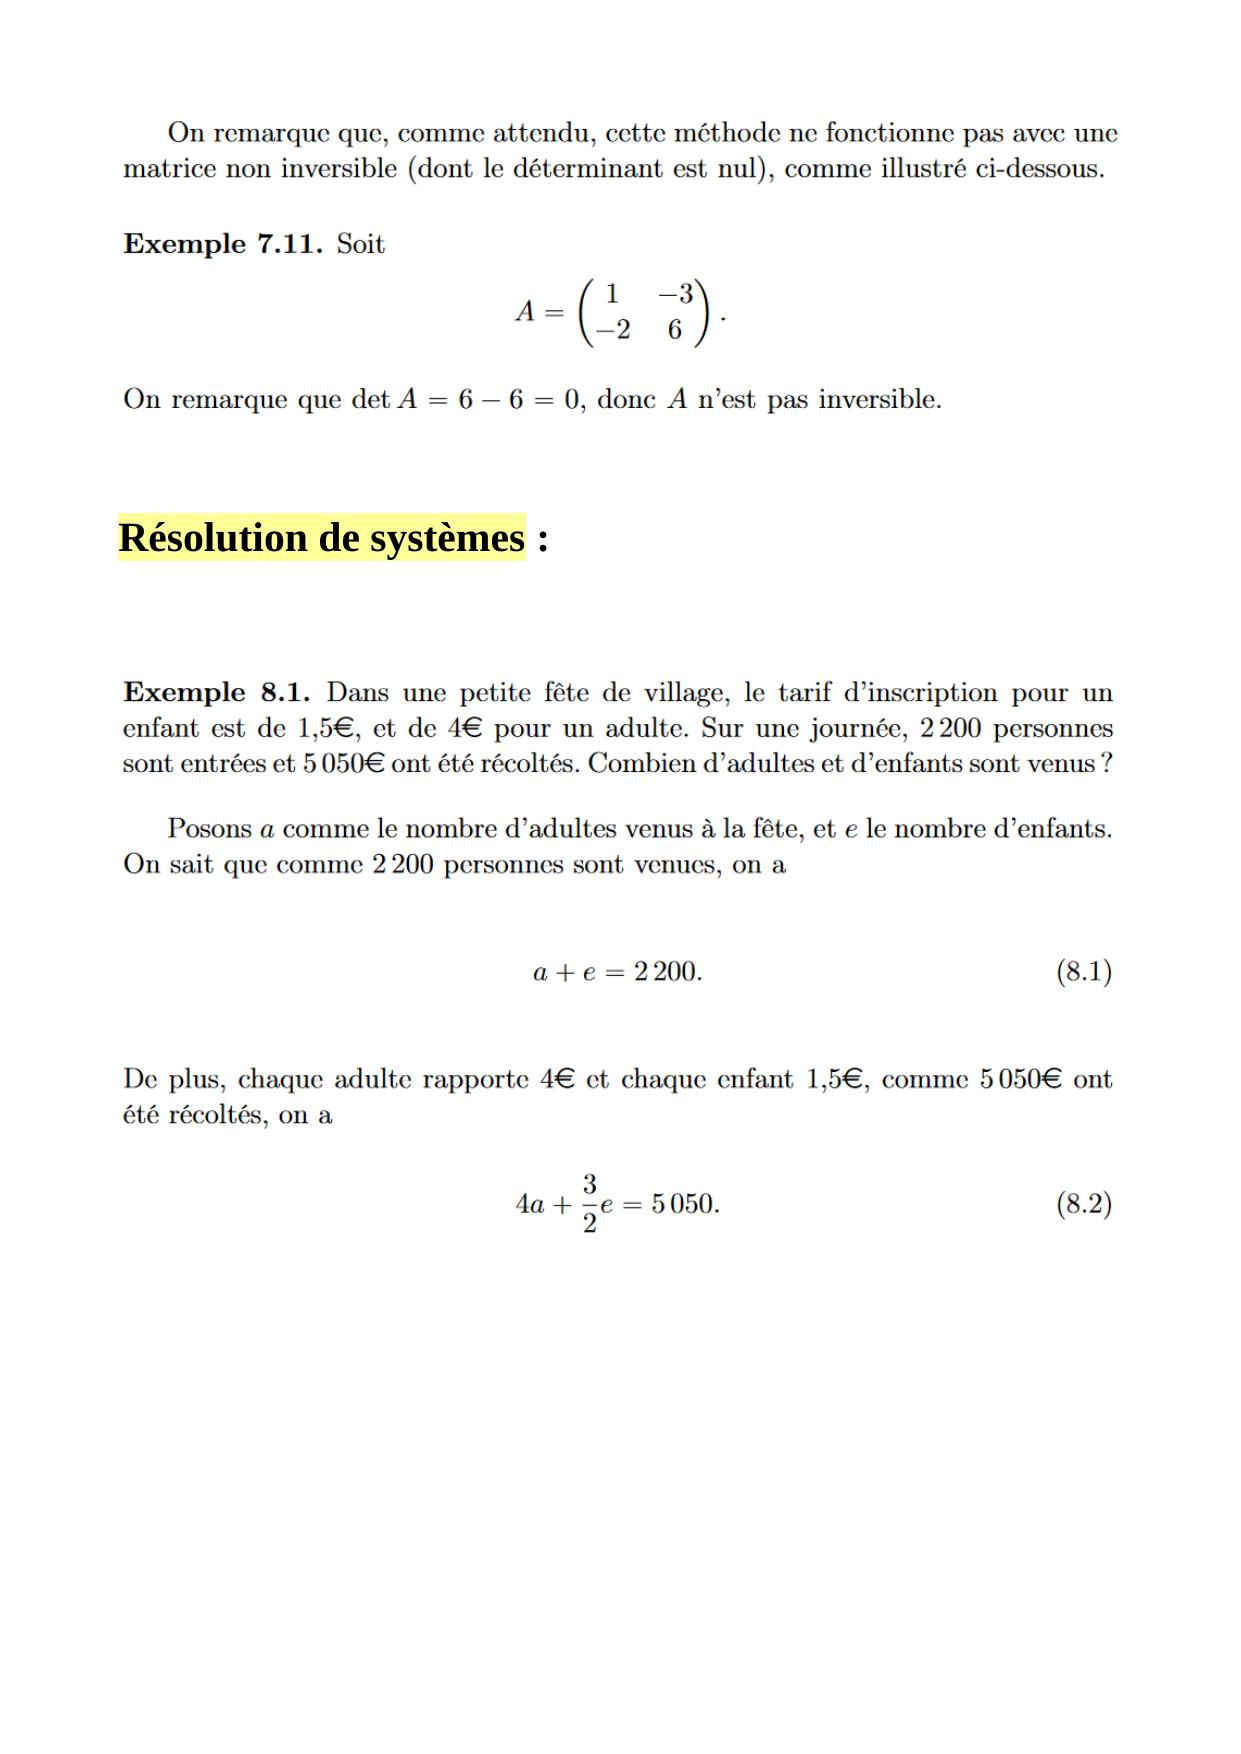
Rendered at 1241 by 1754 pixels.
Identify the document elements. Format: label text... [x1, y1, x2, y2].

text Résolution de systèmes : [118, 513, 1122, 561]
